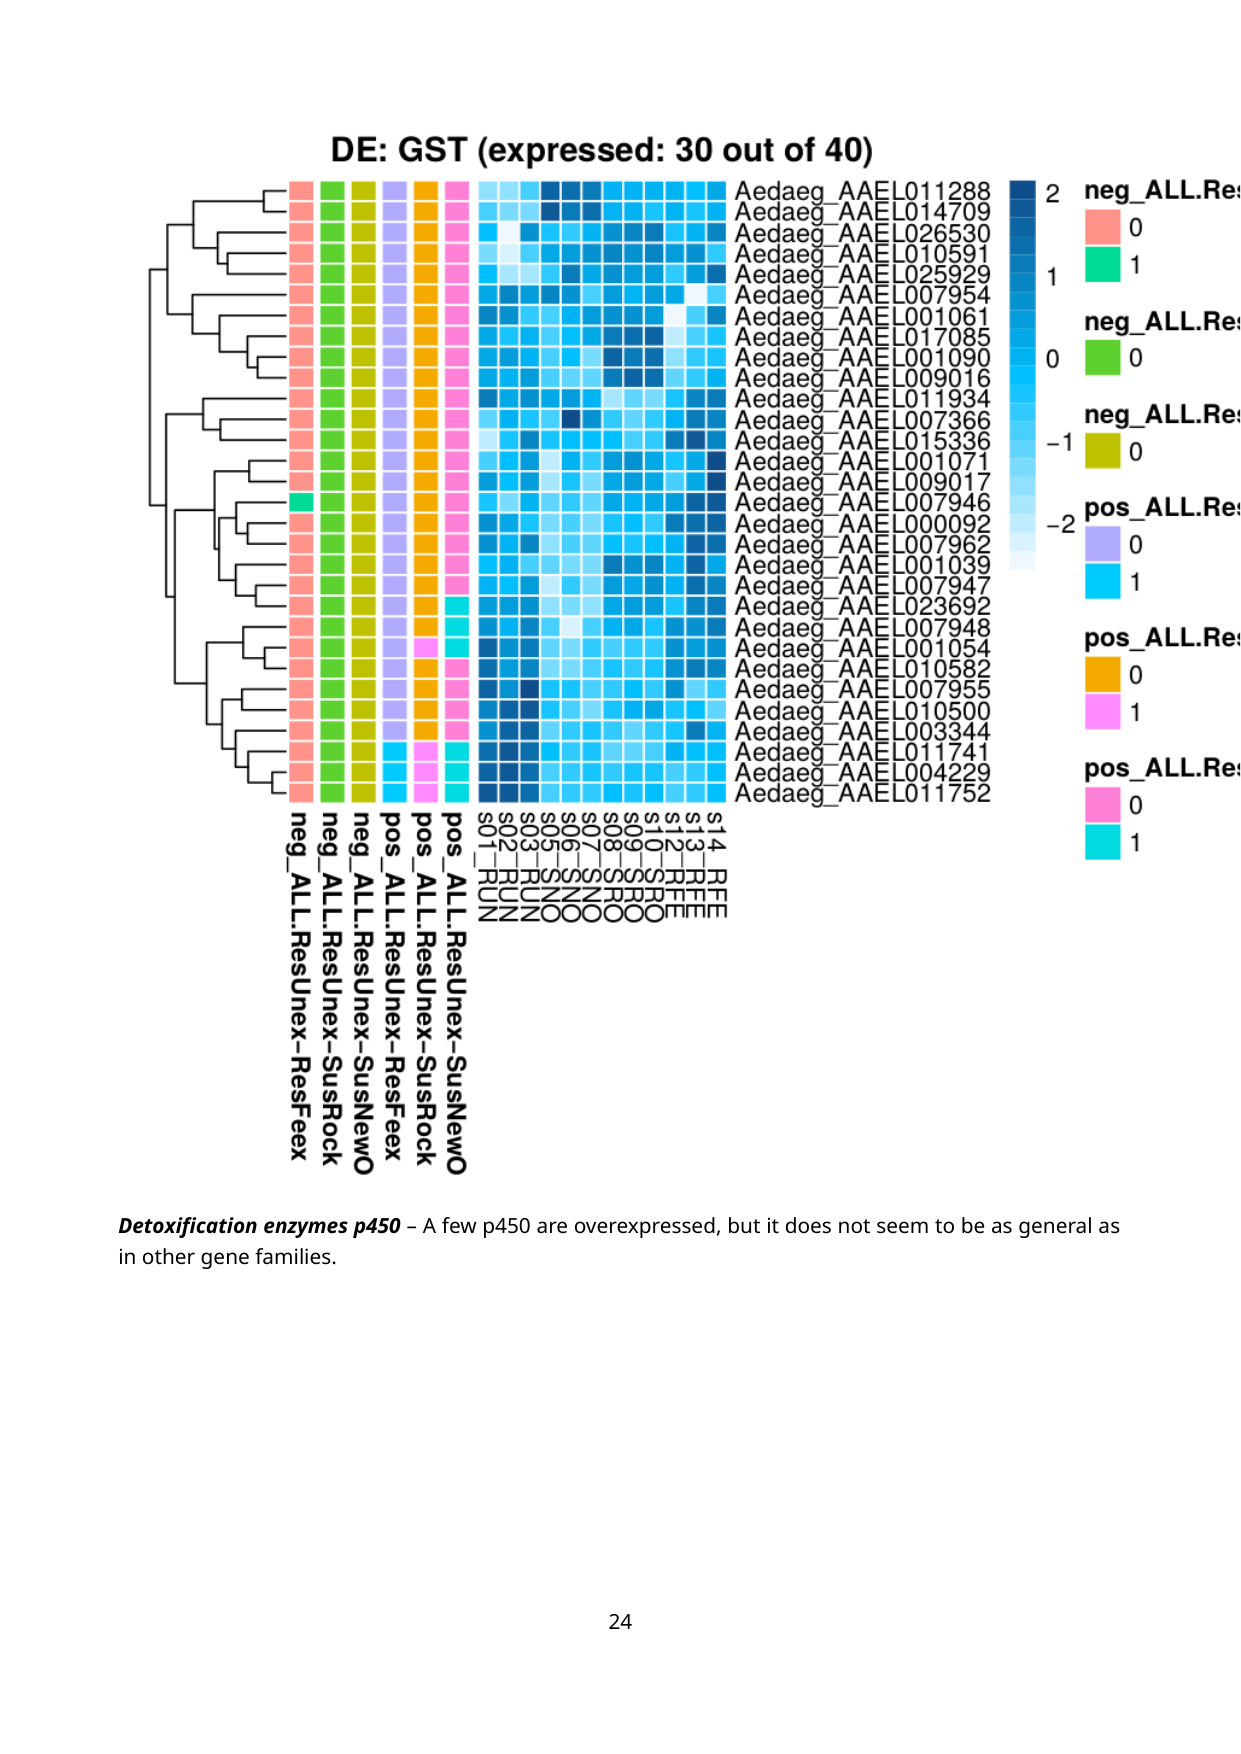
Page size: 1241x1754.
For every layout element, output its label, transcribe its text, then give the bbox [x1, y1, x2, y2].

picture [118, 118, 1241, 1194]
text Detoxification enzymes p450 – A few p450 are overexpressed, but it does not seem to be as general as in other gene families. [118, 1211, 1122, 1271]
